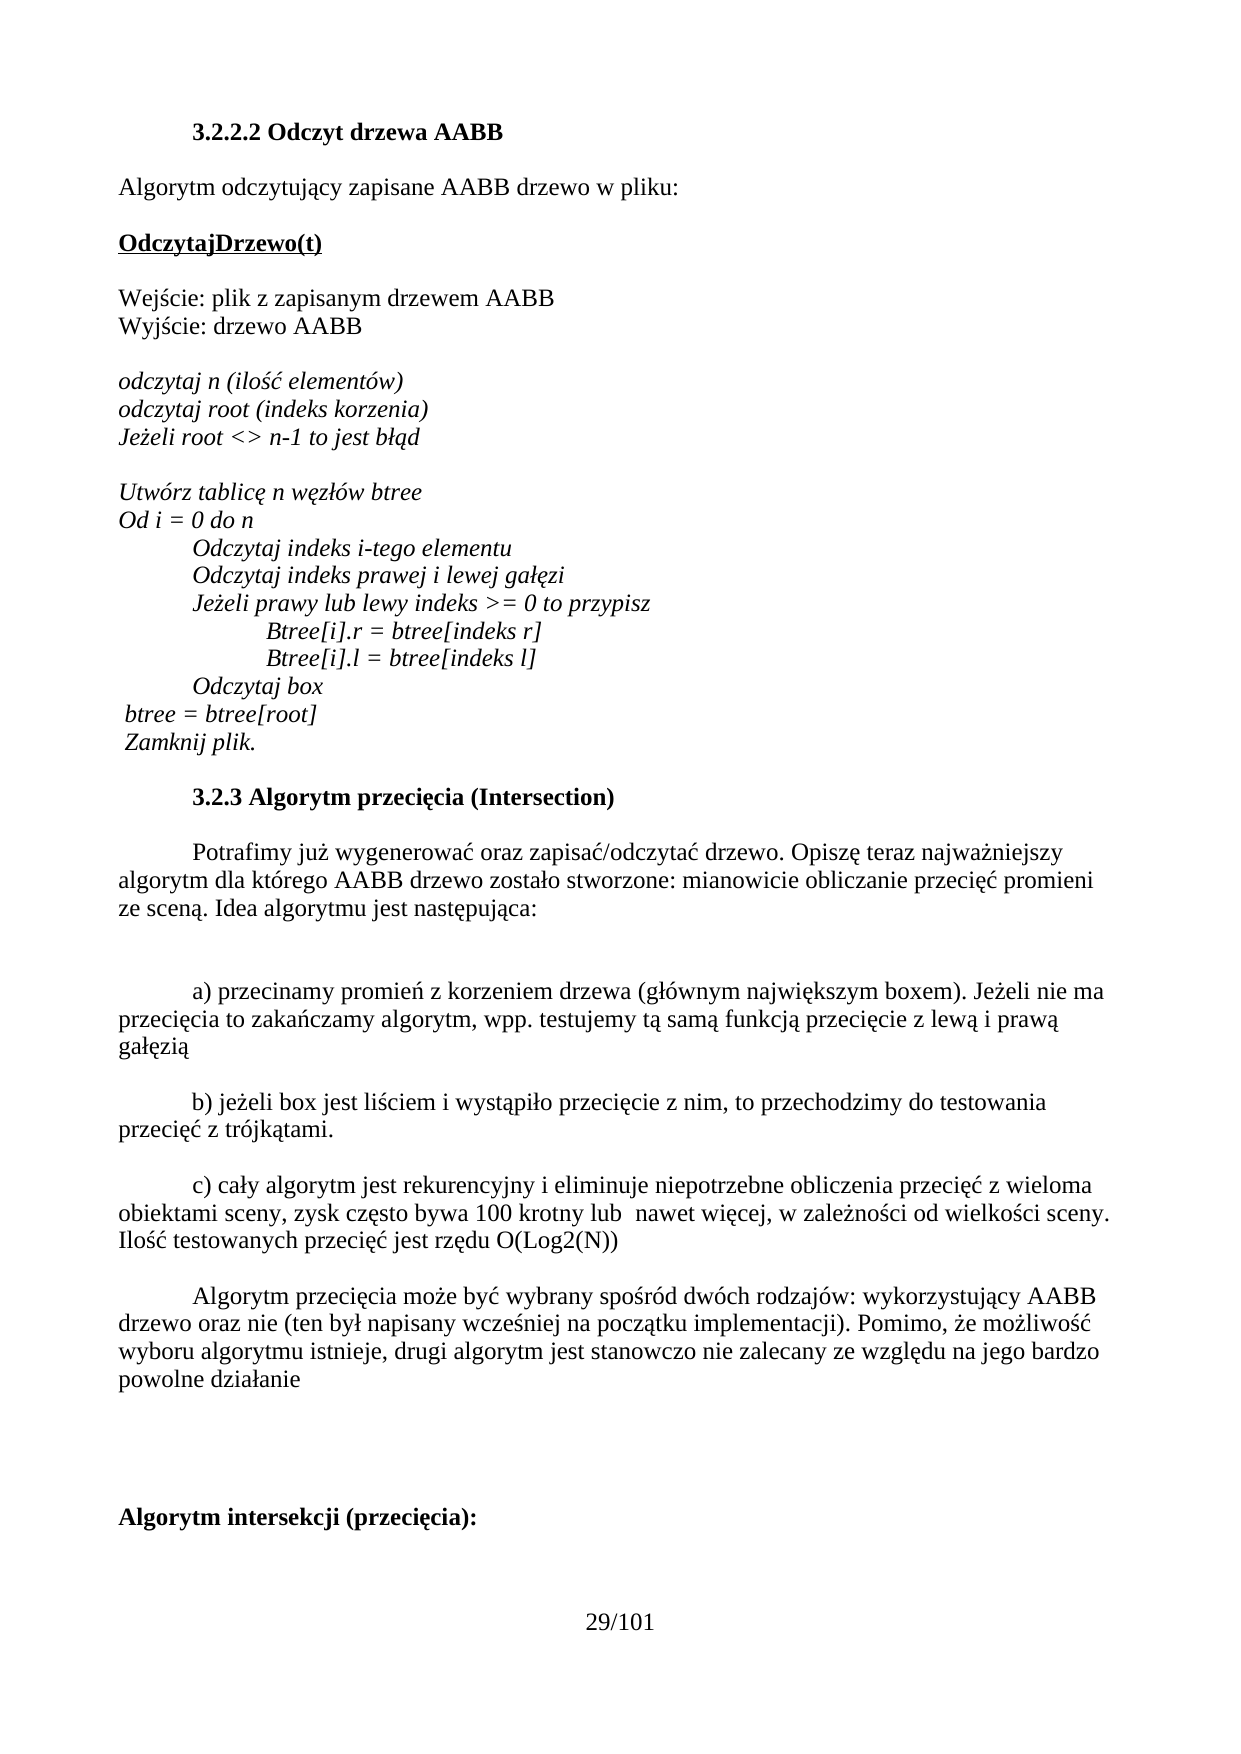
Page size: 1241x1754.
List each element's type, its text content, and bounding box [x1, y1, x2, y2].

text Btree[i].r = btree[indeks r] [118, 617, 1122, 644]
text btree = btree[root] [118, 700, 1122, 728]
text c) cały algorytm jest rekurencyjny i eliminuje niepotrzebne obliczenia przecięć z wieloma obiektami sceny, zysk często bywa 100 krotny lub nawet więcej, w zależności od wielkości sceny. Ilość testowanych przecięć jest rzędu O(Log2(N)) [118, 1171, 1122, 1254]
text Odczytaj indeks i-tego elementu [118, 534, 1122, 561]
text Zamknij plik. [118, 728, 1122, 755]
text b) jeżeli box jest liściem i wystąpiło przecięcie z nim, to przechodzimy do testowania przecięć z trójkątami. [118, 1088, 1122, 1143]
text Utwórz tablicę n węzłów btree [118, 478, 1122, 506]
text Jeżeli prawy lub lewy indeks >= 0 to przypisz [118, 589, 1122, 617]
text Odczytaj box [118, 672, 1122, 700]
text Wejście: plik z zapisanym drzewem AABB [118, 284, 1122, 312]
text Algorytm intersekcji (przecięcia): [118, 1503, 1122, 1531]
text a) przecinamy promień z korzeniem drzewa (głównym największym boxem). Jeżeli nie ma przecięcia to zakańczamy algorytm, wpp. testujemy tą samą funkcją przecięcie z lewą i prawą gałęzią [118, 977, 1122, 1060]
text Jeżeli root <> n-1 to jest błąd [118, 423, 1122, 451]
text odczytaj root (indeks korzenia) [118, 395, 1122, 423]
text Odczytaj indeks prawej i lewej gałęzi [118, 561, 1122, 589]
text 3.2.2.2 Odczyt drzewa AABB [118, 118, 1122, 146]
text Btree[i].l = btree[indeks l] [118, 644, 1122, 672]
text odczytaj n (ilość elementów) [118, 367, 1122, 395]
text Algorytm odczytujący zapisane AABB drzewo w pliku: [118, 173, 1122, 201]
text Od i = 0 do n [118, 506, 1122, 534]
text Algorytm przecięcia może być wybrany spośród dwóch rodzajów: wykorzystujący AABB drzewo oraz nie (ten był napisany wcześniej na początku implementacji). Pomimo, że możliwość wyboru algorytmu istnieje, drugi algorytm jest stanowczo nie zalecany ze względu na jego bardzo powolne działanie [118, 1282, 1122, 1393]
text Potrafimy już wygenerować oraz zapisać/odczytać drzewo. Opiszę teraz najważniejszy algorytm dla którego AABB drzewo zostało stworzone: mianowicie obliczanie przecięć promieni ze sceną. Idea algorytmu jest następująca: [118, 838, 1122, 922]
text 3.2.3 Algorytm przecięcia (Intersection) [118, 783, 1122, 811]
text OdczytajDrzewo(t) [118, 229, 1122, 257]
text Wyjście: drzewo AABB [118, 312, 1122, 340]
